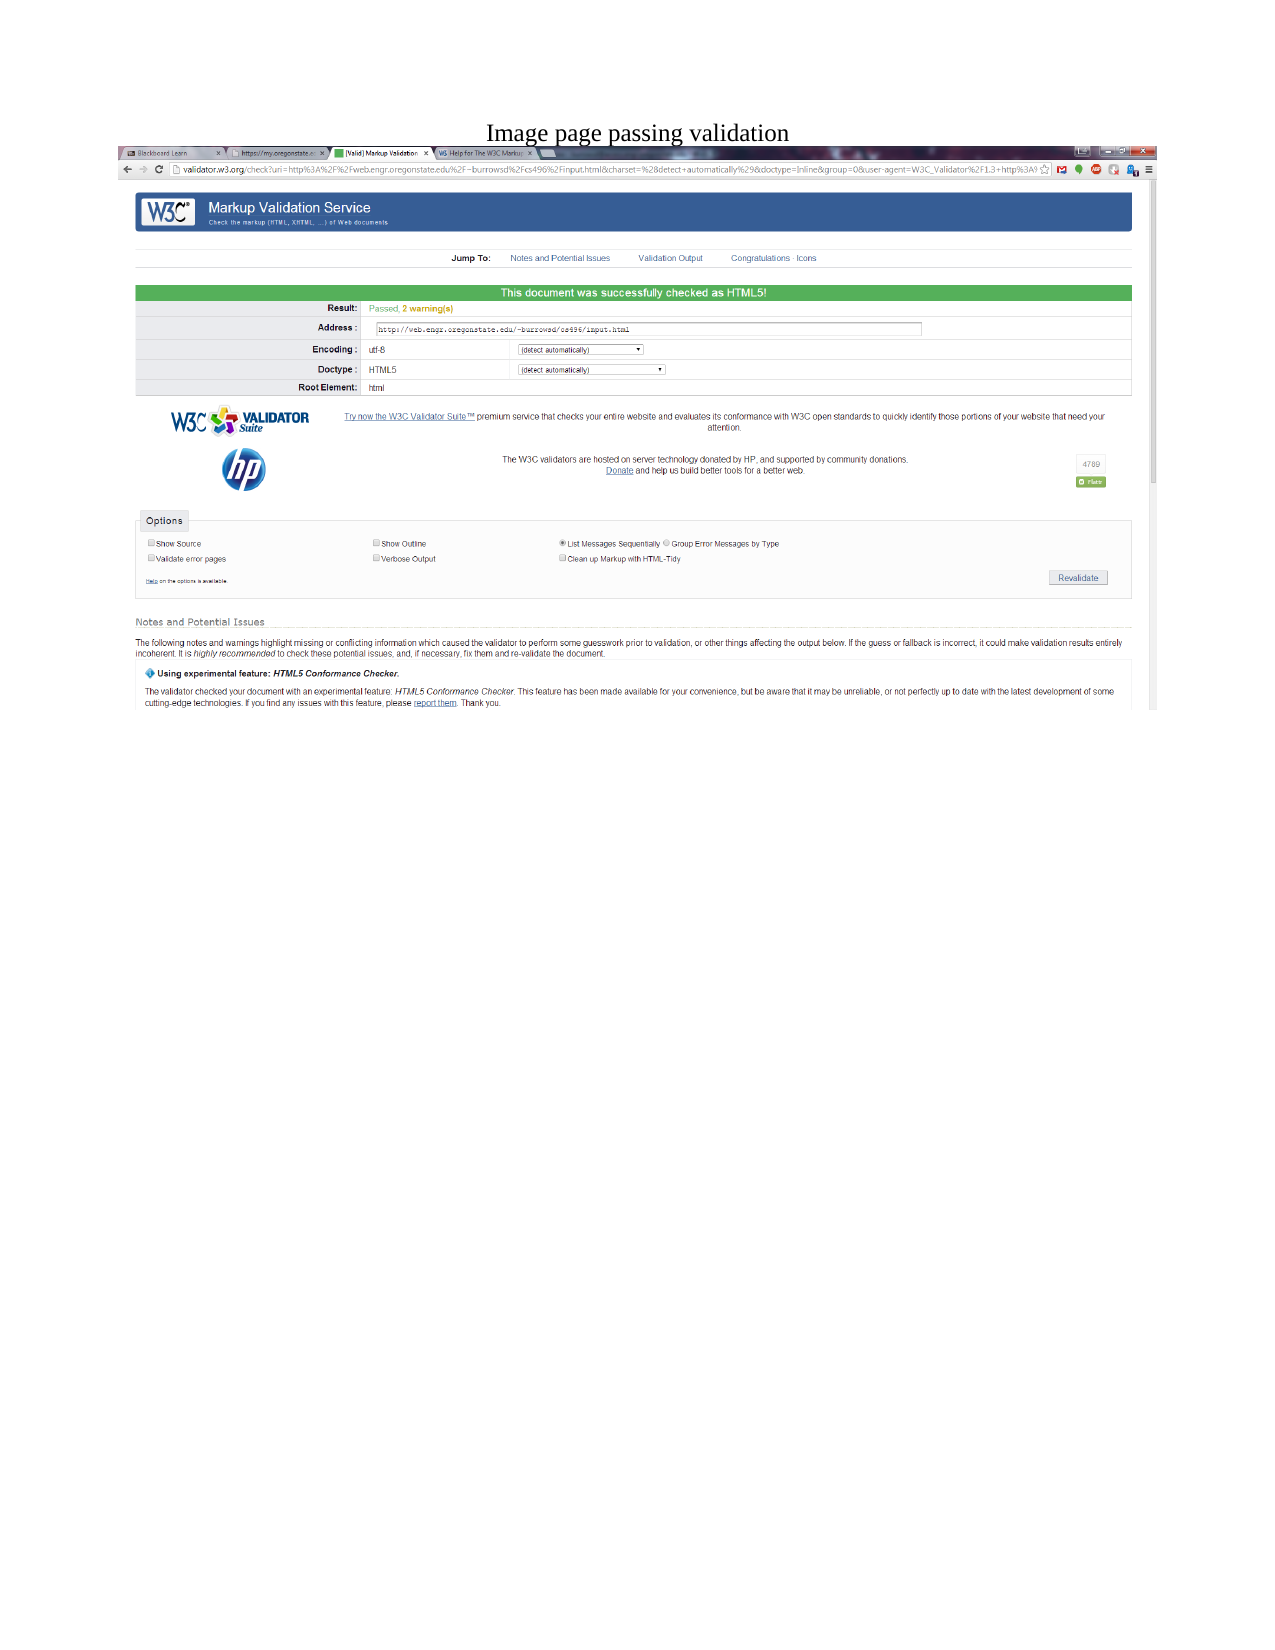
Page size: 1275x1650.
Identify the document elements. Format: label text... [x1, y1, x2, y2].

picture [118, 146, 1157, 710]
text Image page passing validation [118, 118, 1157, 146]
